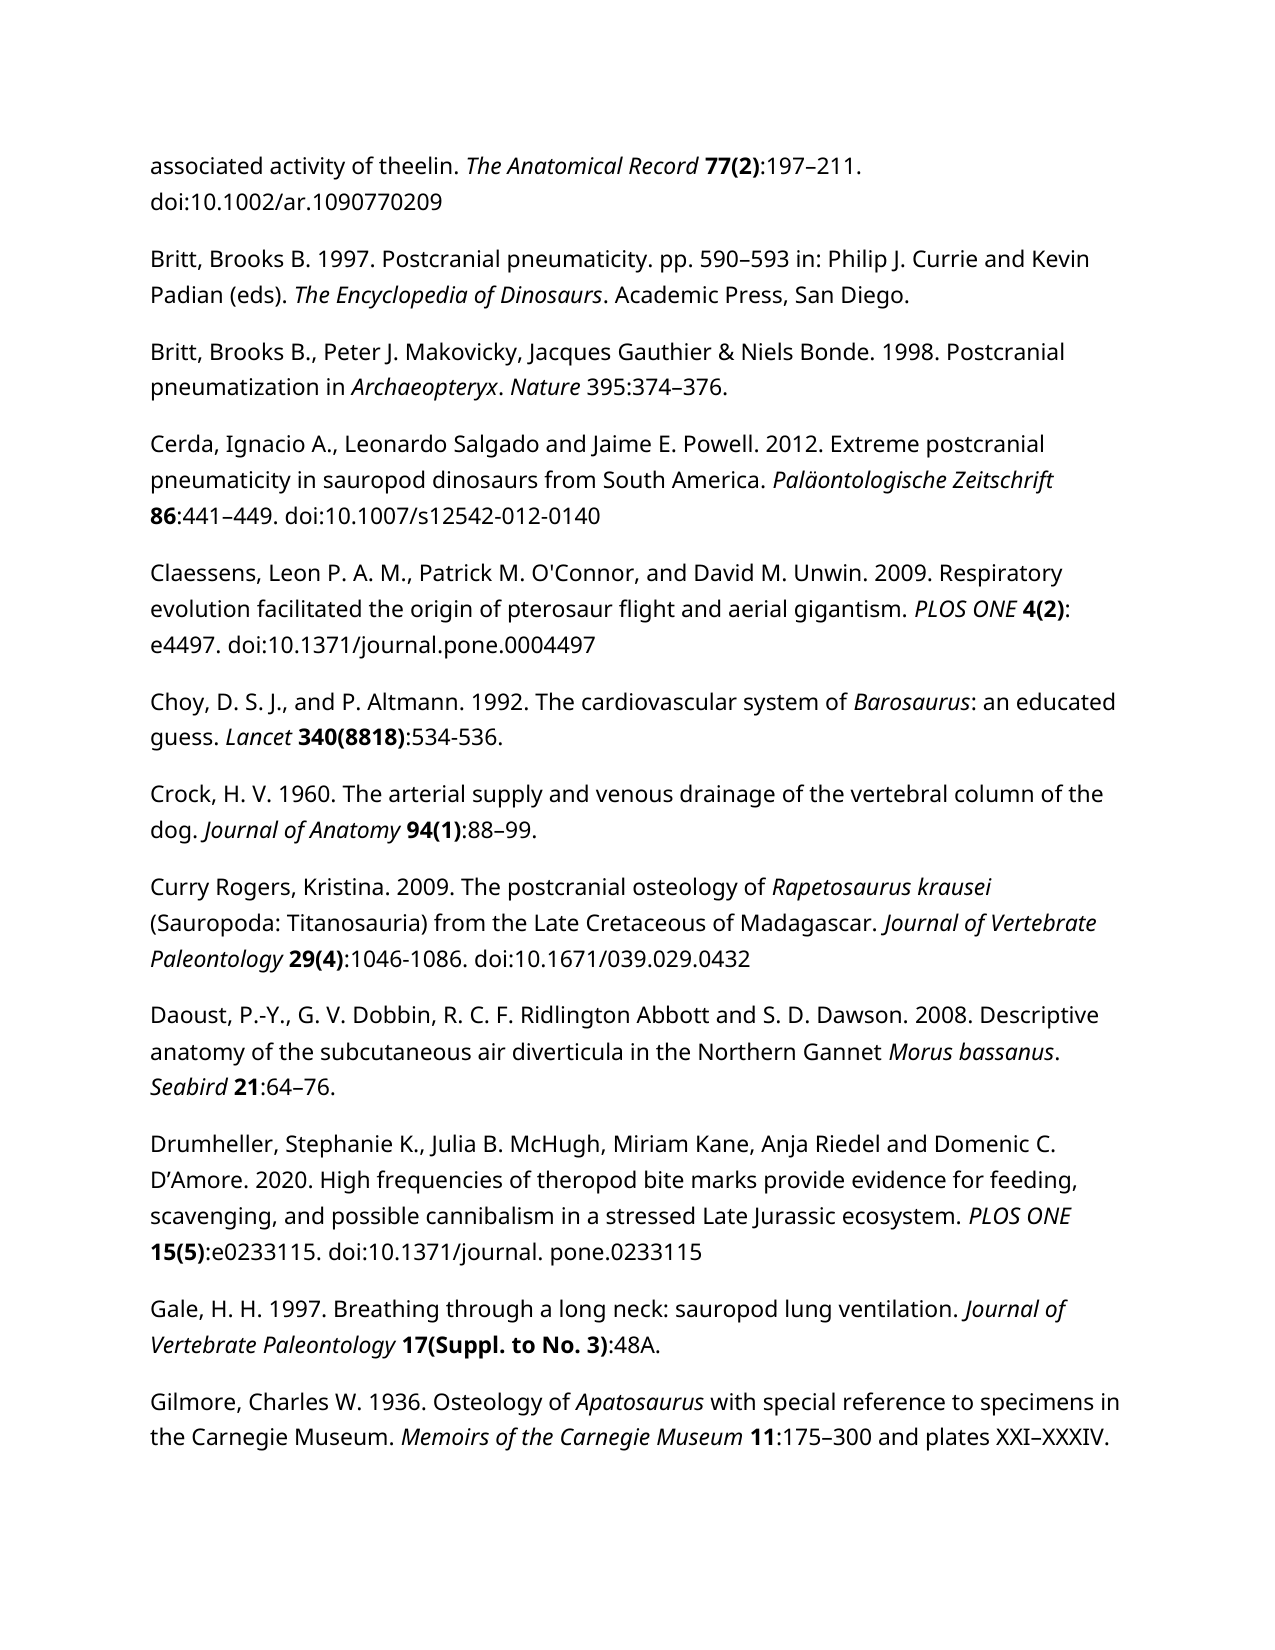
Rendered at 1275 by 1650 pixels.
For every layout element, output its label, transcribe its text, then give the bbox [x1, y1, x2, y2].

text Curry Rogers, Kristina. 2009. The postcranial osteology of Rapetosaurus krausei (Sauropoda: Titanosauria) from the Late Cretaceous of Madagascar. Journal of Vertebrate Paleontology 29(4):1046-1086. doi:10.1671/039.029.0432 [150, 871, 1125, 974]
text Cerda, Ignacio A., Leonardo Salgado and Jaime E. Powell. 2012. Extreme postcranial pneumaticity in sauropod dinosaurs from South America. Paläontologische Zeitschrift 86:441–449. doi:10.1007/s12542-012-0140 [150, 428, 1125, 531]
text Daoust, P.-Y., G. V. Dobbin, R. C. F. Ridlington Abbott and S. D. Dawson. 2008. Descriptive anatomy of the subcutaneous air diverticula in the Northern Gannet Morus bassanus. Seabird 21:64–76. [150, 999, 1125, 1103]
text Britt, Brooks B., Peter J. Makovicky, Jacques Gauthier & Niels Bonde. 1998. Postcranial pneumatization in Archaeopteryx. Nature 395:374–376. [150, 335, 1125, 403]
text Choy, D. S. J., and P. Altmann. 1992. The cardiovascular system of Barosaurus: an educated guess. Lancet 340(8818):534-536. [150, 685, 1125, 753]
text associated activity of theelin. The Anatomical Record 77(2):197–211. doi:10.1002/ar.1090770209 [150, 150, 1125, 217]
text Britt, Brooks B. 1997. Postcranial pneumaticity. pp. 590–593 in: Philip J. Currie and Kevin Padian (eds). The Encyclopedia of Dinosaurs. Academic Press, San Diego. [150, 243, 1125, 310]
text Gilmore, Charles W. 1936. Osteology of Apatosaurus with special reference to specimens in the Carnegie Museum. Memoirs of the Carnegie Museum 11:175–300 and plates XXI–XXXIV. [150, 1385, 1125, 1453]
text Claessens, Leon P. A. M., Patrick M. O'Connor, and David M. Unwin. 2009. Respiratory evolution facilitated the origin of pterosaur flight and aerial gigantism. PLOS ONE 4(2): e4497. doi:10.1371/journal.pone.0004497 [150, 557, 1125, 660]
text Gale, H. H. 1997. Breathing through a long neck: sauropod lung ventilation. Journal of Vertebrate Paleontology 17(Suppl. to No. 3):48A. [150, 1293, 1125, 1360]
text Drumheller, Stephanie K., Julia B. McHugh, Miriam Kane, Anja Riedel and Domenic C. D’Amore. 2020. High frequencies of theropod bite marks provide evidence for feeding, scavenging, and possible cannibalism in a stressed Late Jurassic ecosystem. PLOS ONE 15(5):e0233115. doi:10.1371/journal. pone.0233115 [150, 1128, 1125, 1267]
text Crock, H. V. 1960. The arterial supply and venous drainage of the vertebral column of the dog. Journal of Anatomy 94(1):88–99. [150, 778, 1125, 845]
